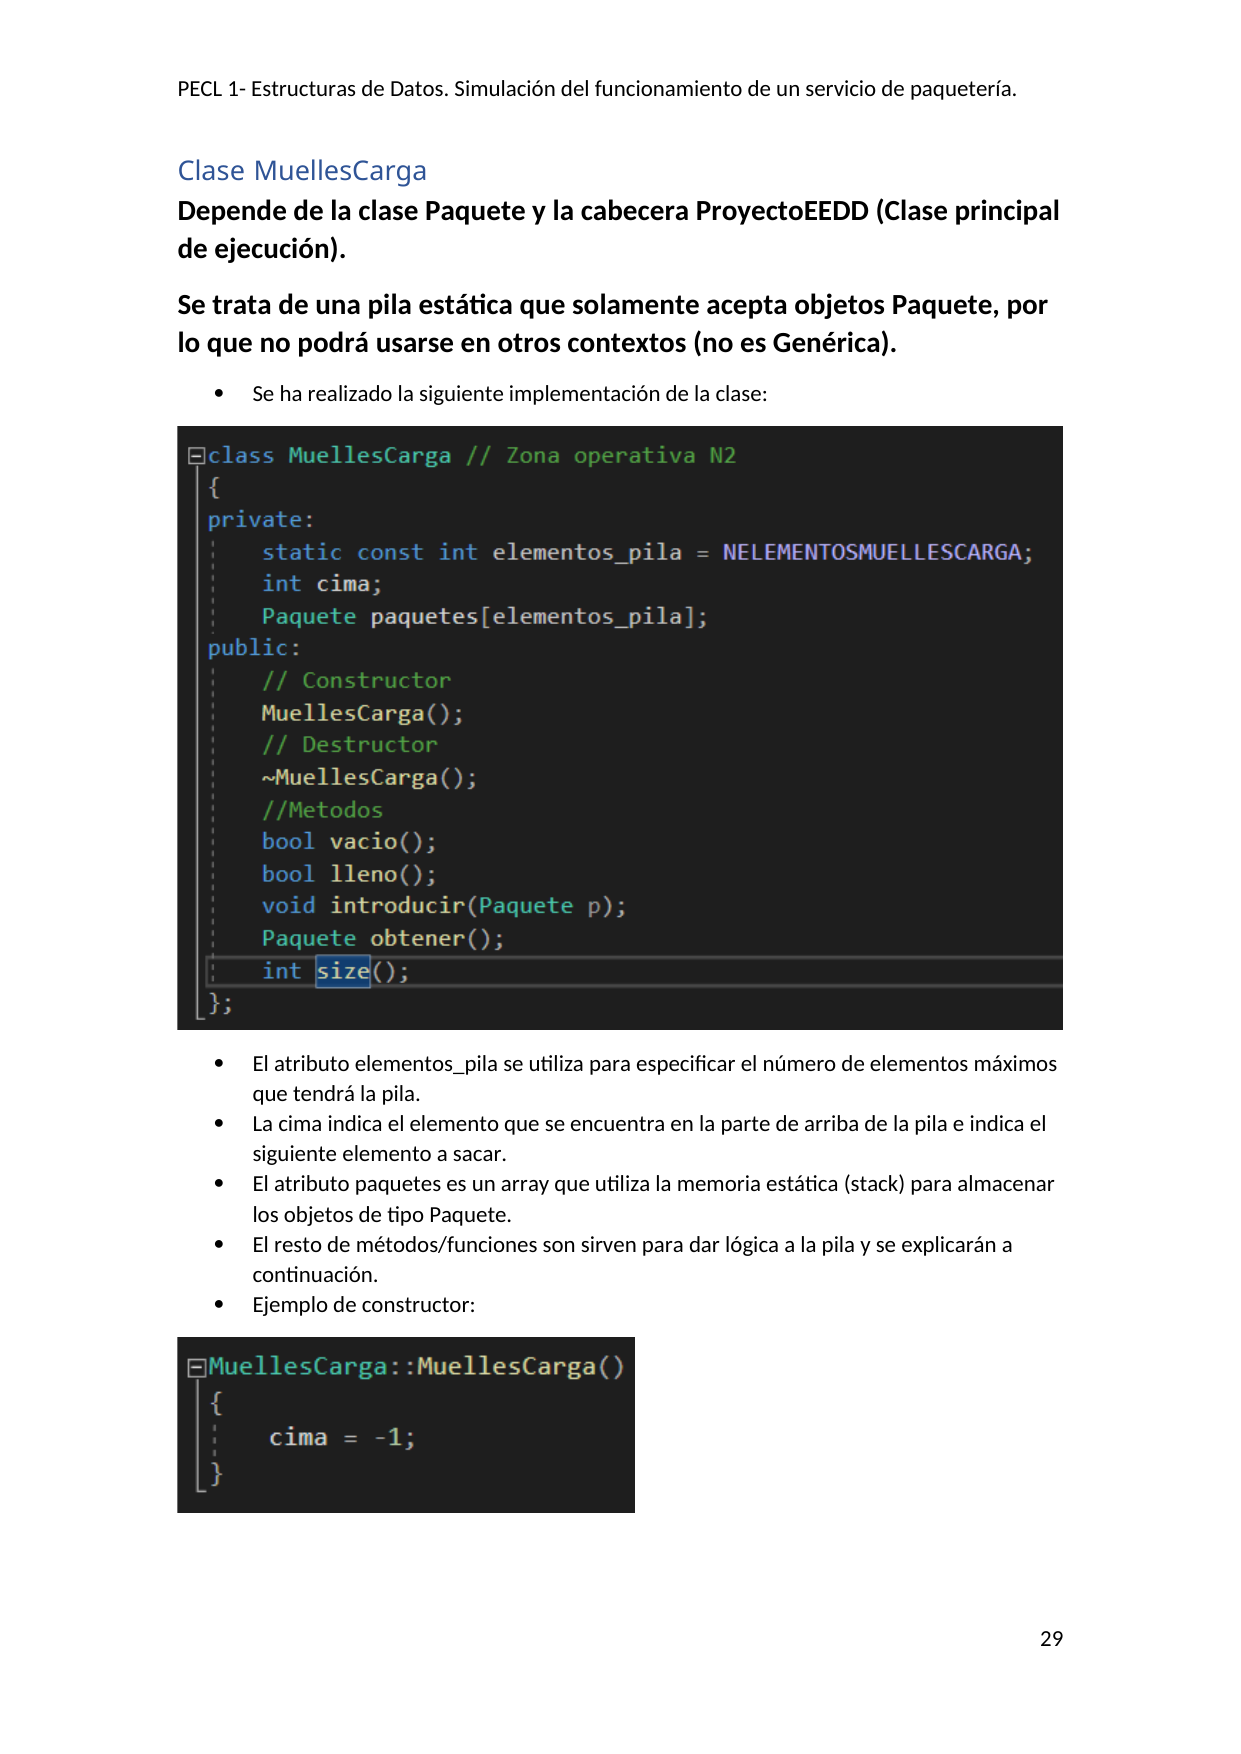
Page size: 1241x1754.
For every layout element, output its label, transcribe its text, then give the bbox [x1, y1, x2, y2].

text Depende de la clase Paquete y la cabecera ProyectoEEDD (Clase principal de ejecución). [177, 192, 1063, 266]
list El resto de métodos/funciones son sirven para dar lógica a la pila y se explicarán a continuación. [215, 1230, 1063, 1288]
text Se trata de una pila estática que solamente acepta objetos Paquete, por lo que no podrá usarse en otros contextos (no es Genérica). [177, 286, 1063, 360]
list Se ha realizado la siguiente implementación de la clase: [215, 379, 1063, 407]
picture [177, 1337, 635, 1513]
list La cima indica el elemento que se encuentra en la parte de arriba de la pila e indica el siguiente elemento a sacar. [215, 1109, 1063, 1167]
list El atributo paquetes es un array que utiliza la memoria estática (stack) para almacenar los objetos de tipo Paquete. [215, 1169, 1063, 1228]
picture [177, 426, 1063, 1030]
list Ejemplo de constructor: [215, 1290, 1063, 1318]
subtitle Clase MuellesCarga [177, 152, 1063, 189]
list El atributo elementos_pila se utiliza para especificar el número de elementos máximos que tendrá la pila. [215, 1049, 1063, 1107]
